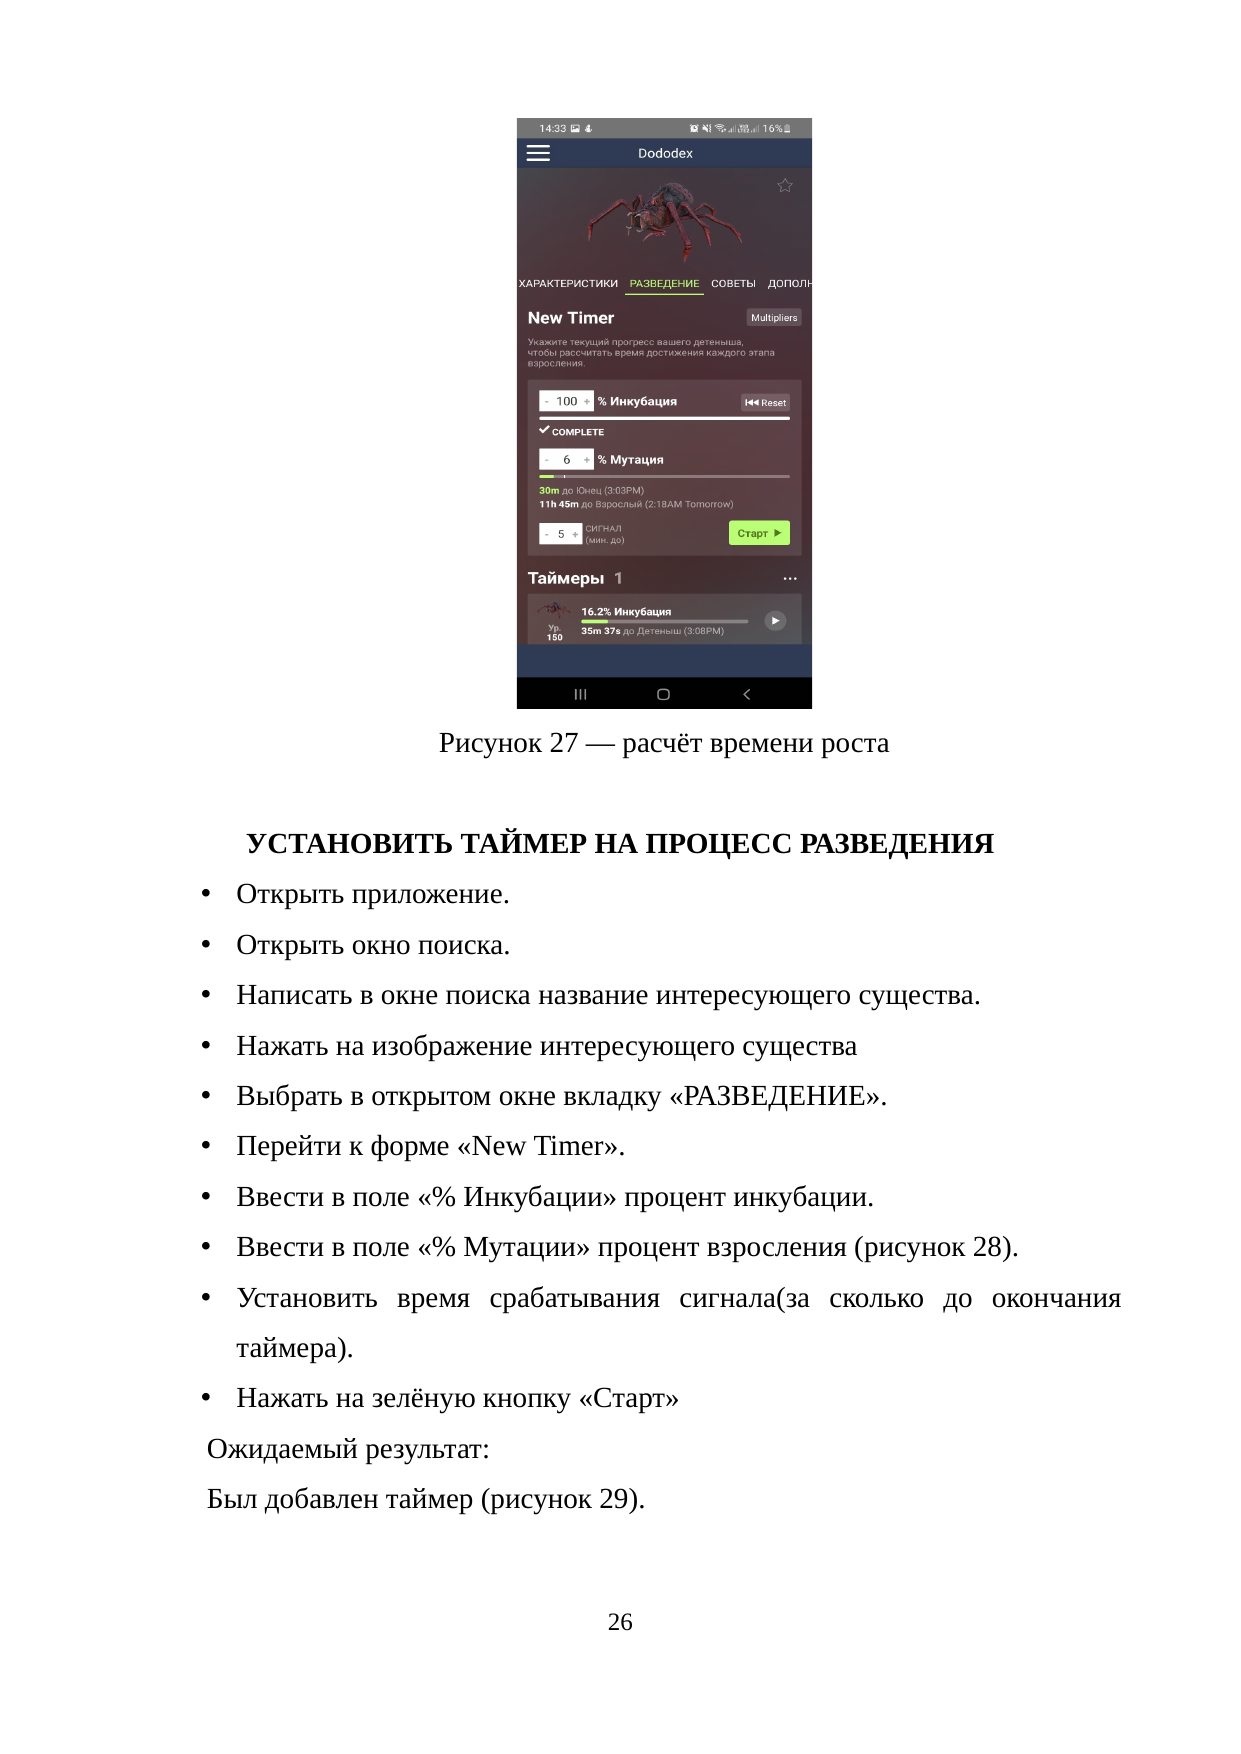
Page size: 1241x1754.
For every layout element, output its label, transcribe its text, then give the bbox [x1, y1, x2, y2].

list Установить время срабатывания сигнала(за сколько до окончания таймера). [201, 1280, 1122, 1364]
list УСТАНОВИТЬ ТАЙМЕР НА ПРОЦЕСС РАЗВЕДЕНИЯ [118, 826, 1122, 859]
list Открыть окно поиска. [201, 927, 1122, 960]
list Рисунок 27 — расчёт времени роста [118, 725, 1122, 759]
list Ввести в поле «% Инкубации» процент инкубации. [201, 1179, 1122, 1212]
list Ввести в поле «% Мутации» процент взросления (рисунок 28). [201, 1229, 1122, 1263]
list Нажать на зелёную кнопку «Старт» [201, 1380, 1122, 1414]
list Был добавлен таймер (рисунок 29). [118, 1481, 1122, 1515]
list Написать в окне поиска название интересующего существа. [201, 977, 1122, 1011]
list Открыть приложение. [201, 876, 1122, 910]
list Выбрать в открытом окне вкладку «РАЗВЕДЕНИЕ». [201, 1078, 1122, 1112]
list Ожидаемый результат: [118, 1431, 1122, 1464]
list Нажать на изображение интересующего существа [201, 1028, 1122, 1061]
picture [516, 118, 813, 709]
list Перейти к форме «New Timer». [201, 1128, 1122, 1162]
